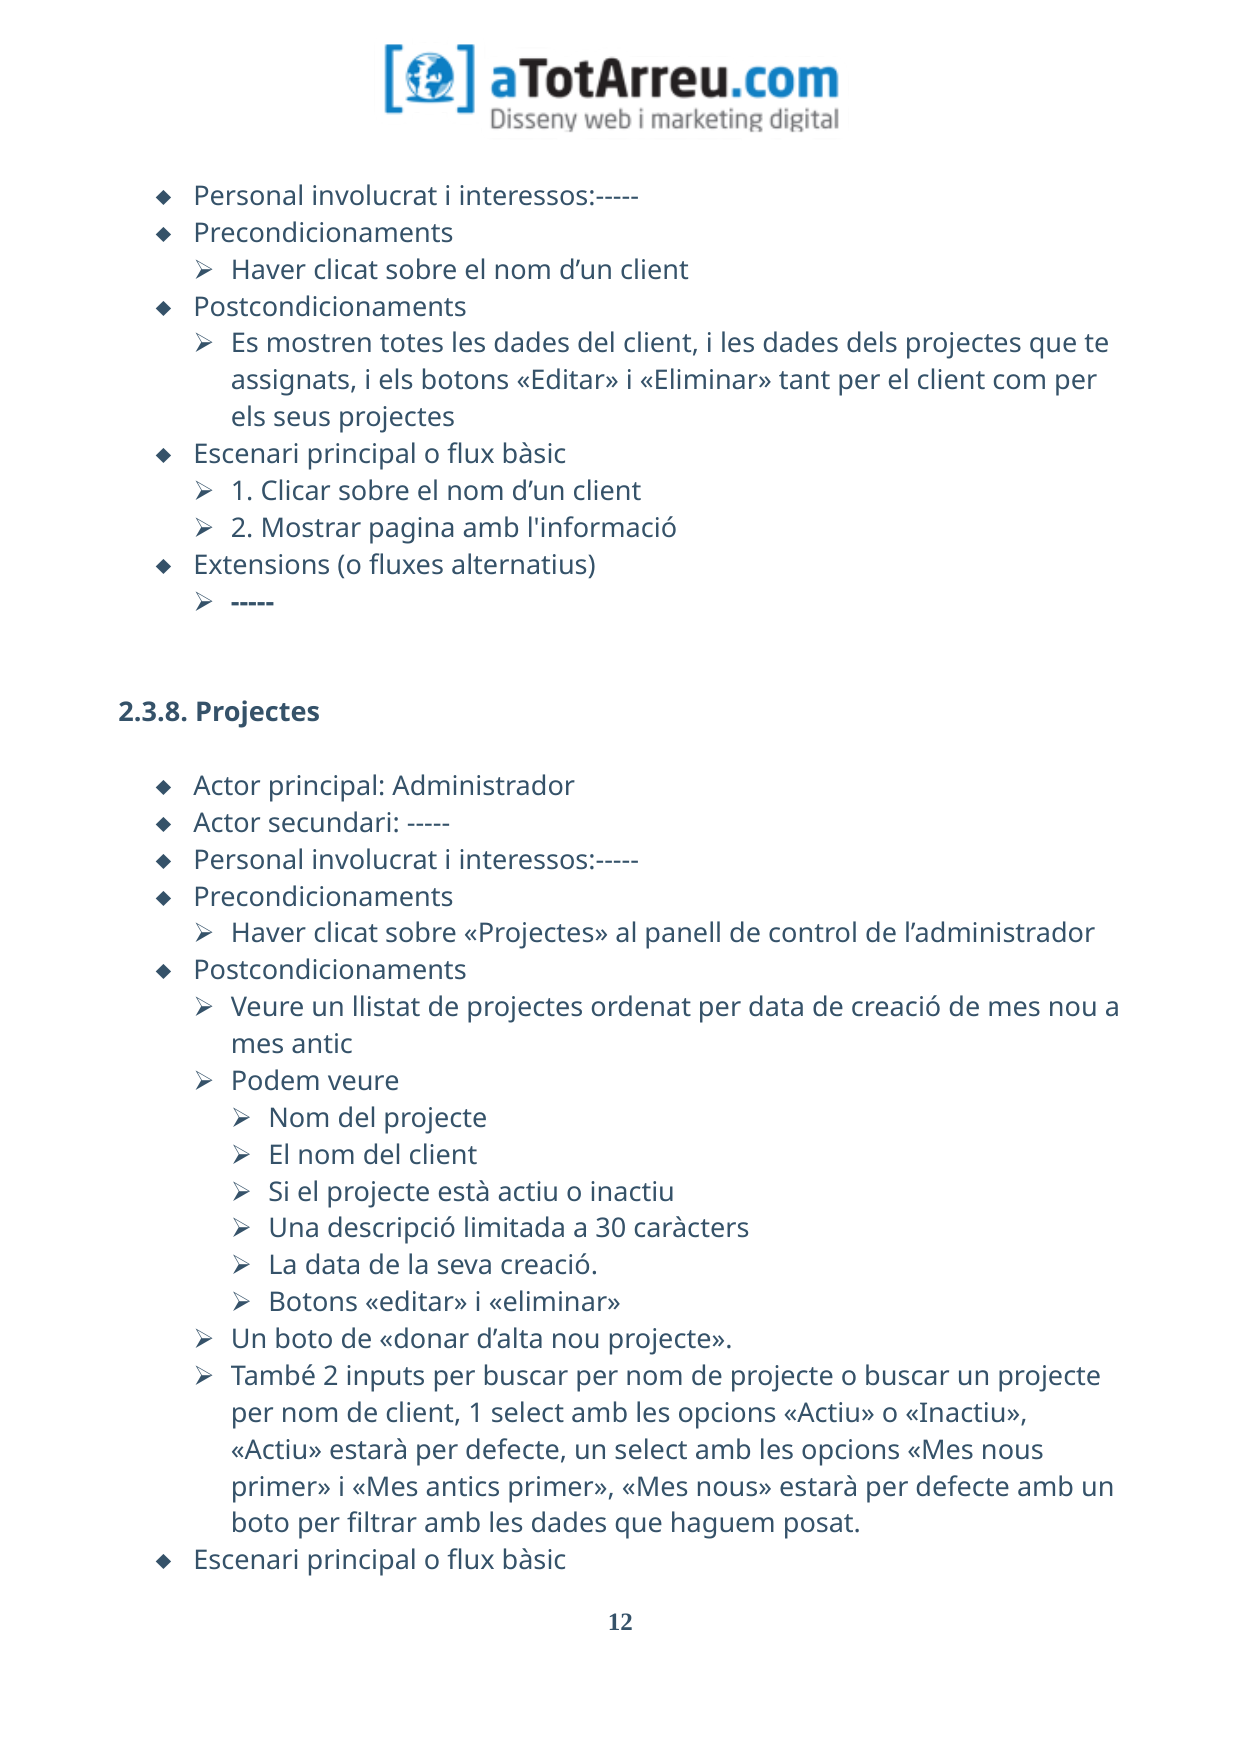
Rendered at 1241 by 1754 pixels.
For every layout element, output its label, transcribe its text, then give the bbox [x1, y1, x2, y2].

list Escenari principal o flux bàsic [156, 434, 1122, 471]
list La data de la seva creació. [231, 1246, 1122, 1283]
list Precondicionaments [156, 877, 1122, 914]
list Es mostren totes les dades del client, i les dades dels projectes que te assignats, i els botons «Editar» i «Eliminar» tant per el client com per els seus projectes [193, 324, 1122, 434]
list Haver clicat sobre «Projectes» al panell de control de l’administrador [193, 914, 1122, 951]
list Nom del projecte [231, 1098, 1122, 1135]
list Si el projecte està actiu o inactiu [231, 1172, 1122, 1209]
list 1. Clicar sobre el nom d’un client [193, 471, 1122, 508]
text 2.3.8. Projectes [118, 693, 1122, 729]
list Veure un llistat de projectes ordenat per data de creació de mes nou a mes antic [193, 988, 1122, 1061]
list Precondicionaments [156, 213, 1122, 250]
list Haver clicat sobre el nom d’un client [193, 250, 1122, 287]
list Extensions (o fluxes alternatius) [156, 545, 1122, 582]
list El nom del client [231, 1135, 1122, 1172]
list Actor secundari: ----- [156, 803, 1122, 840]
list Actor principal: Administrador [156, 766, 1122, 803]
list També 2 inputs per buscar per nom de projecte o buscar un projecte per nom de client, 1 select amb les opcions «Actiu» o «Inactiu», «Actiu» estarà per defecte, un select amb les opcions «Mes nous primer» i «Mes antics primer», «Mes nous» estarà per defecte amb un boto per filtrar amb les dades que haguem posat. [193, 1356, 1122, 1541]
list ----- [193, 582, 1122, 619]
list Personal involucrat i interessos:----- [156, 176, 1122, 213]
picture [356, 37, 873, 141]
list Podem veure [193, 1061, 1122, 1098]
list Postcondicionaments [156, 287, 1122, 324]
list Una descripció limitada a 30 caràcters [231, 1209, 1122, 1246]
list Escenari principal o flux bàsic [156, 1541, 1122, 1578]
list 2. Mostrar pagina amb l'informació [193, 508, 1122, 545]
list Personal involucrat i interessos:----- [156, 840, 1122, 877]
list Botons «editar» i «eliminar» [231, 1283, 1122, 1319]
list Un boto de «donar d’alta nou projecte». [193, 1319, 1122, 1356]
list Postcondicionaments [156, 951, 1122, 988]
